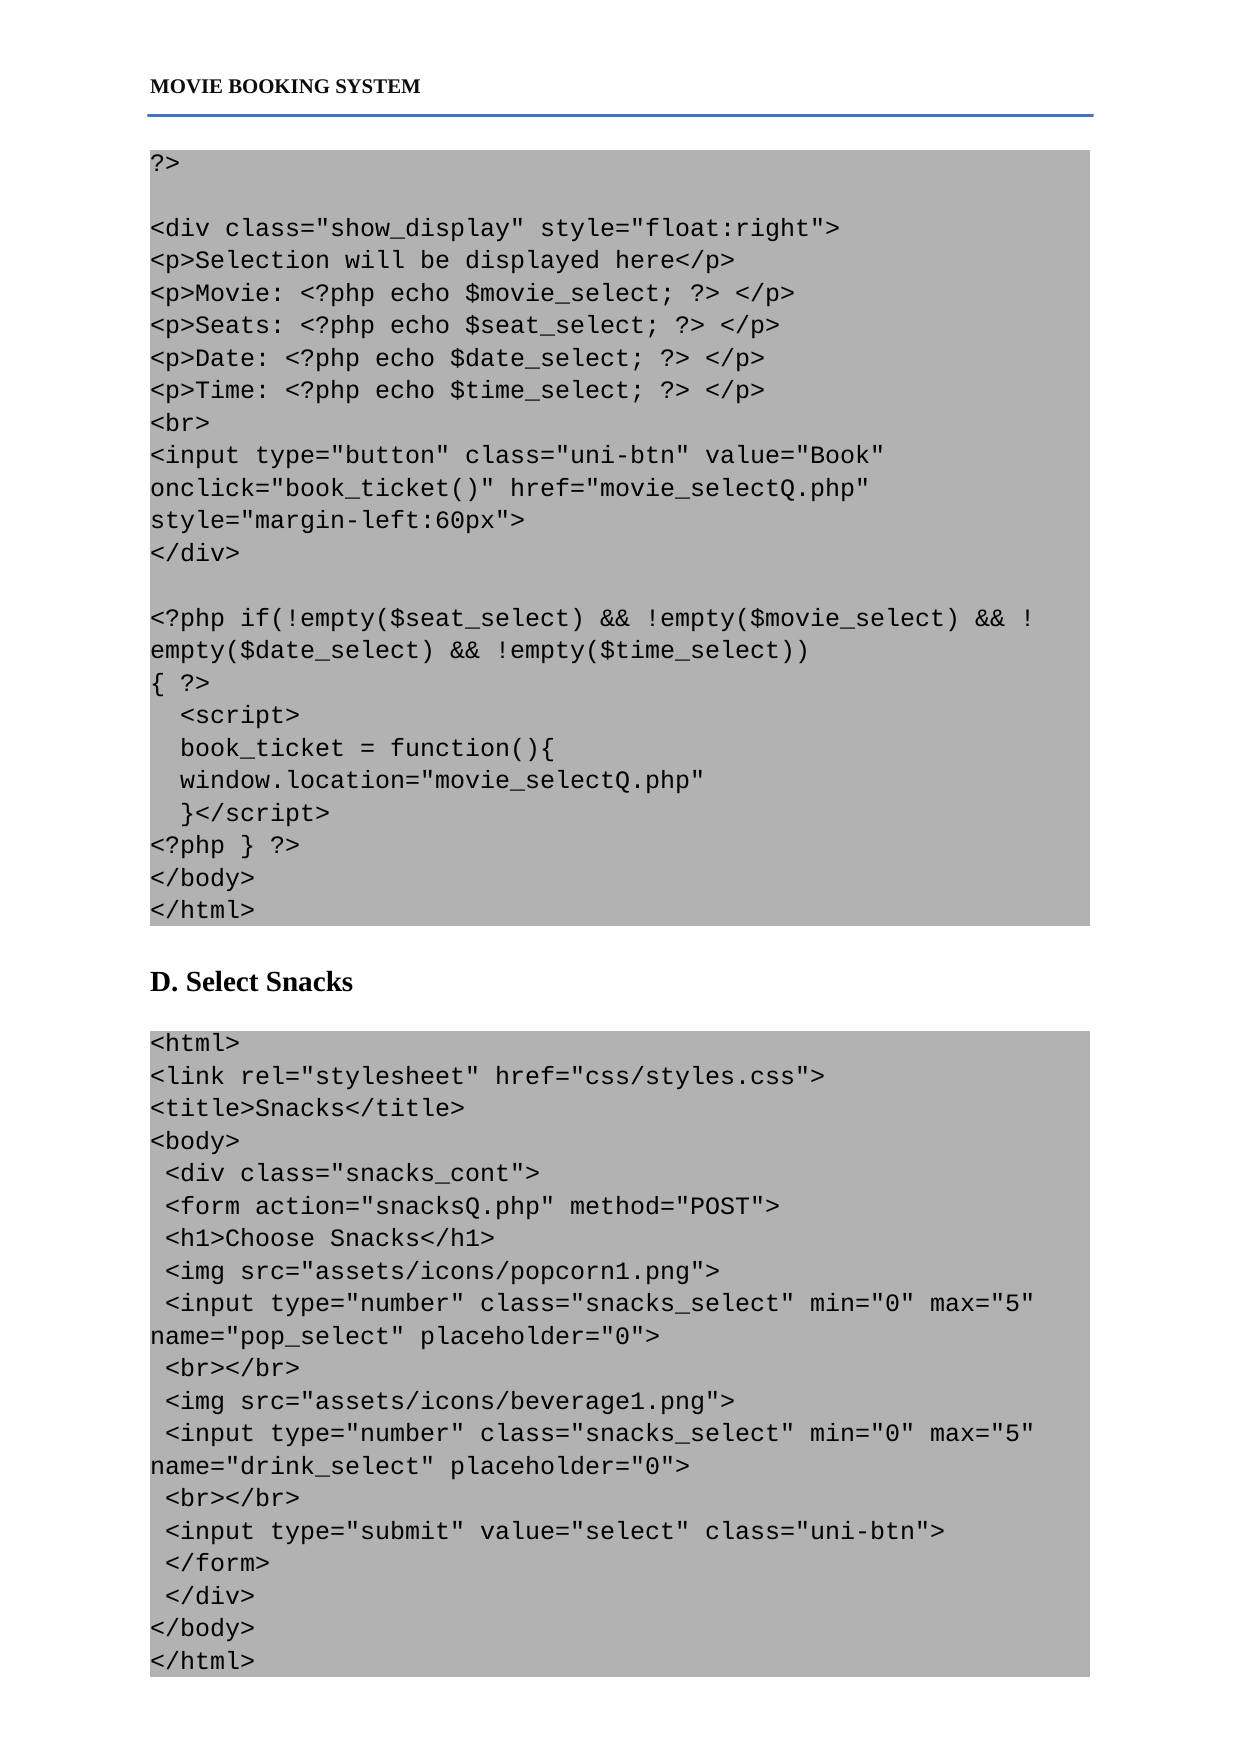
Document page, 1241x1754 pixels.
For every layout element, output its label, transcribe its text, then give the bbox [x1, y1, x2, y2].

text <img src="assets/icons/beverage1.png"> [150, 1388, 1090, 1417]
text <?php } ?> [150, 833, 1090, 861]
text <p>Seats: <?php echo $seat_select; ?> </p> [150, 313, 1090, 341]
text <input type="button" class="uni-btn" value="Book" onclick="book_ticket()" href="movie_selectQ.php" style="margin-left:60px"> [150, 443, 1090, 536]
text <div class="snacks_cont"> [150, 1161, 1090, 1189]
text D. Select Snacks [150, 964, 1090, 997]
text <br> [150, 410, 1090, 438]
text <h1>Choose Snacks</h1> [150, 1226, 1090, 1254]
text <title>Snacks</title> [150, 1096, 1090, 1124]
text </body> [150, 1616, 1090, 1644]
text { ?> [150, 670, 1090, 698]
text <p>Movie: <?php echo $movie_select; ?> </p> [150, 280, 1090, 308]
text <input type="number" class="snacks_select" min="0" max="5" name="drink_select" placeholder="0"> [150, 1421, 1090, 1482]
text </html> [150, 898, 1090, 926]
text </div> [150, 1583, 1090, 1612]
text ?> [150, 150, 1090, 178]
text </div> [150, 540, 1090, 568]
text <script> [150, 703, 1090, 731]
text <input type="number" class="snacks_select" min="0" max="5" name="pop_select" placeholder="0"> [150, 1291, 1090, 1352]
text </form> [150, 1551, 1090, 1579]
text <input type="submit" value="select" class="uni-btn"> [150, 1518, 1090, 1547]
text <body> [150, 1128, 1090, 1157]
text <div class="show_display" style="float:right"> [150, 215, 1090, 243]
text book_ticket = function(){ [150, 735, 1090, 763]
text <br></br> [150, 1486, 1090, 1514]
text <p>Time: <?php echo $time_select; ?> </p> [150, 378, 1090, 406]
text window.location="movie_selectQ.php" [150, 768, 1090, 796]
text <html> [150, 1031, 1090, 1059]
text <p>Selection will be displayed here</p> [150, 248, 1090, 276]
text <form action="snacksQ.php" method="POST"> [150, 1193, 1090, 1222]
text <img src="assets/icons/popcorn1.png"> [150, 1258, 1090, 1287]
text <br></br> [150, 1356, 1090, 1384]
text <link rel="stylesheet" href="css/styles.css"> [150, 1063, 1090, 1092]
text }</script> [150, 800, 1090, 828]
text </body> [150, 865, 1090, 893]
text <?php if(!empty($seat_select) && !empty($movie_select) && !empty($date_select) && !empty($time_select)) [150, 605, 1090, 666]
text <p>Date: <?php echo $date_select; ?> </p> [150, 345, 1090, 373]
text </html> [150, 1648, 1090, 1677]
